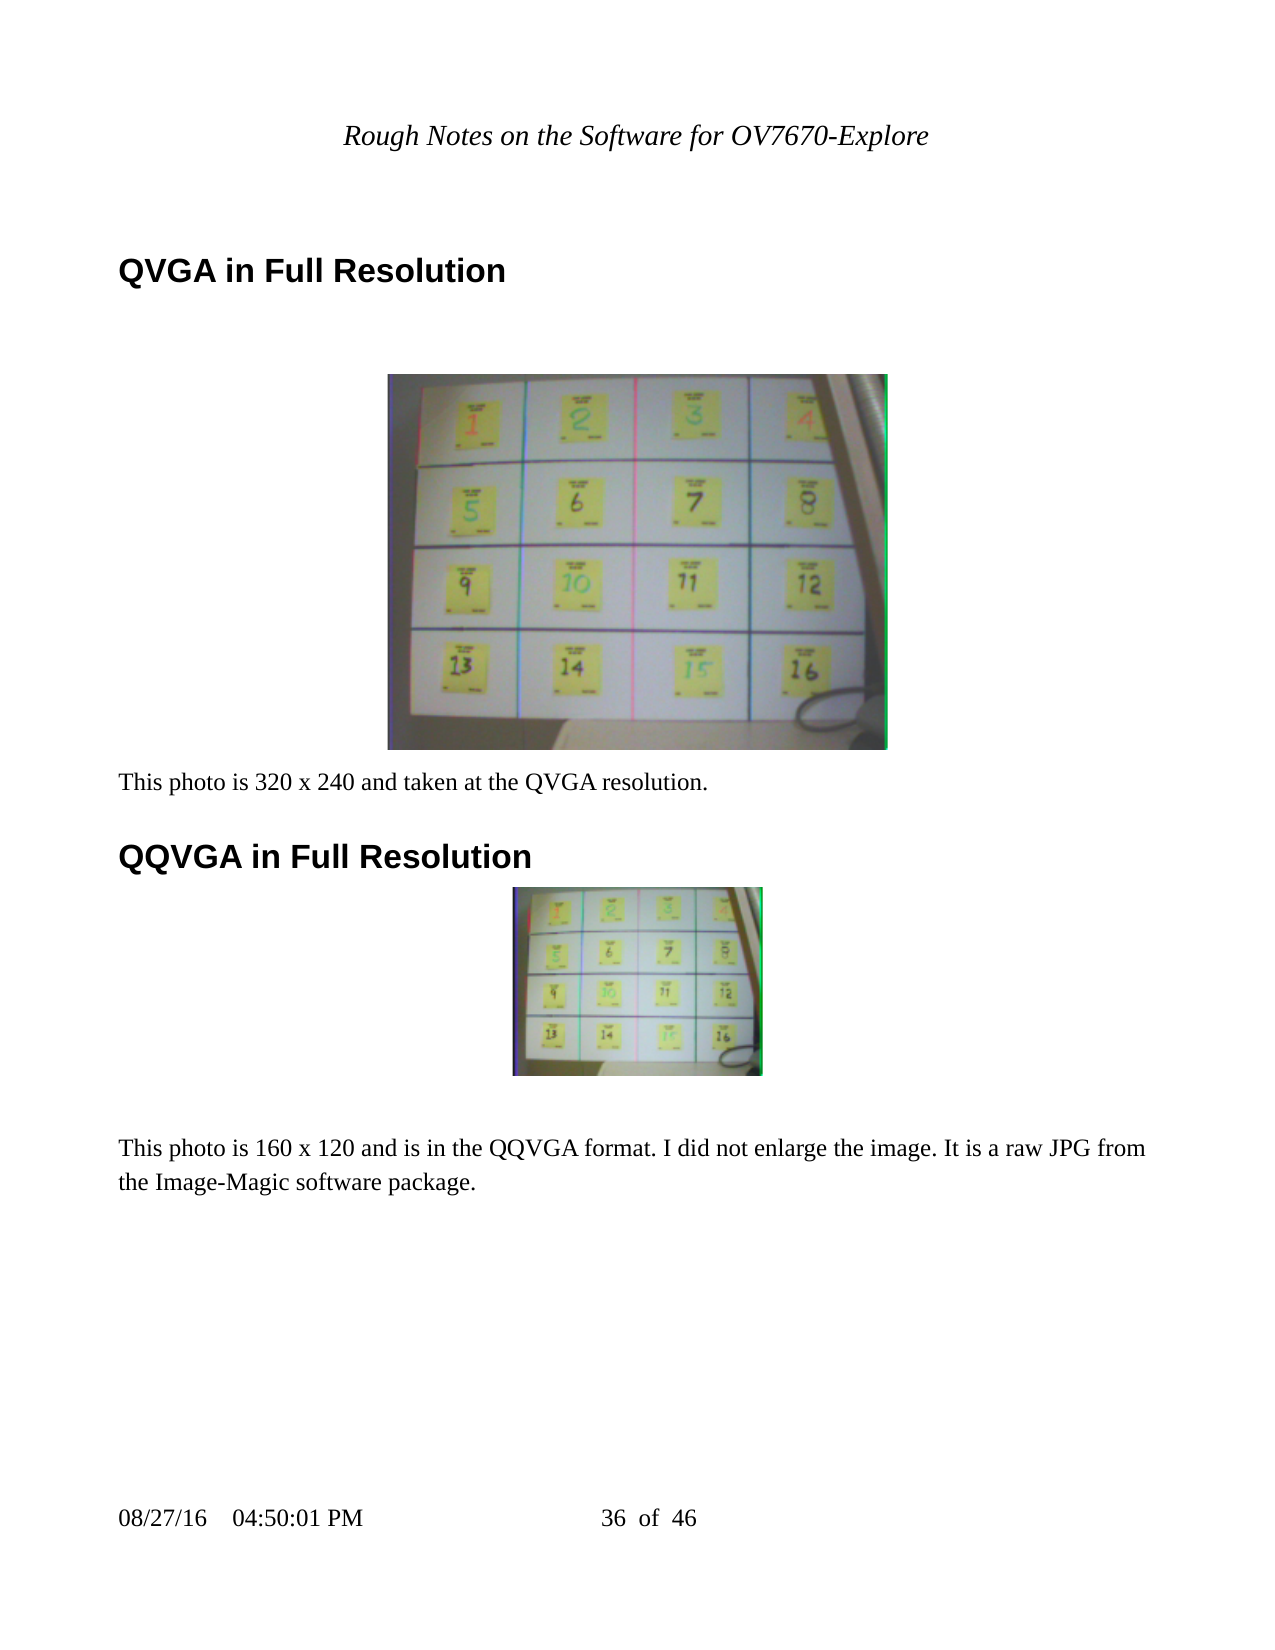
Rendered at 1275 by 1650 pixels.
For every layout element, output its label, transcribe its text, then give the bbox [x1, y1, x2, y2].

text This photo is 320 x 240 and taken at the QVGA resolution. [118, 767, 1157, 795]
subtitle QVGA in Full Resolution [118, 251, 1157, 290]
subtitle QQVGA in Full Resolution [118, 837, 1157, 875]
text This photo is 160 x 120 and is in the QQVGA format. I did not enlarge the image. It is a raw JPG from the Image-Magic software package. [118, 1133, 1157, 1196]
picture [387, 374, 888, 750]
picture [512, 887, 763, 1076]
